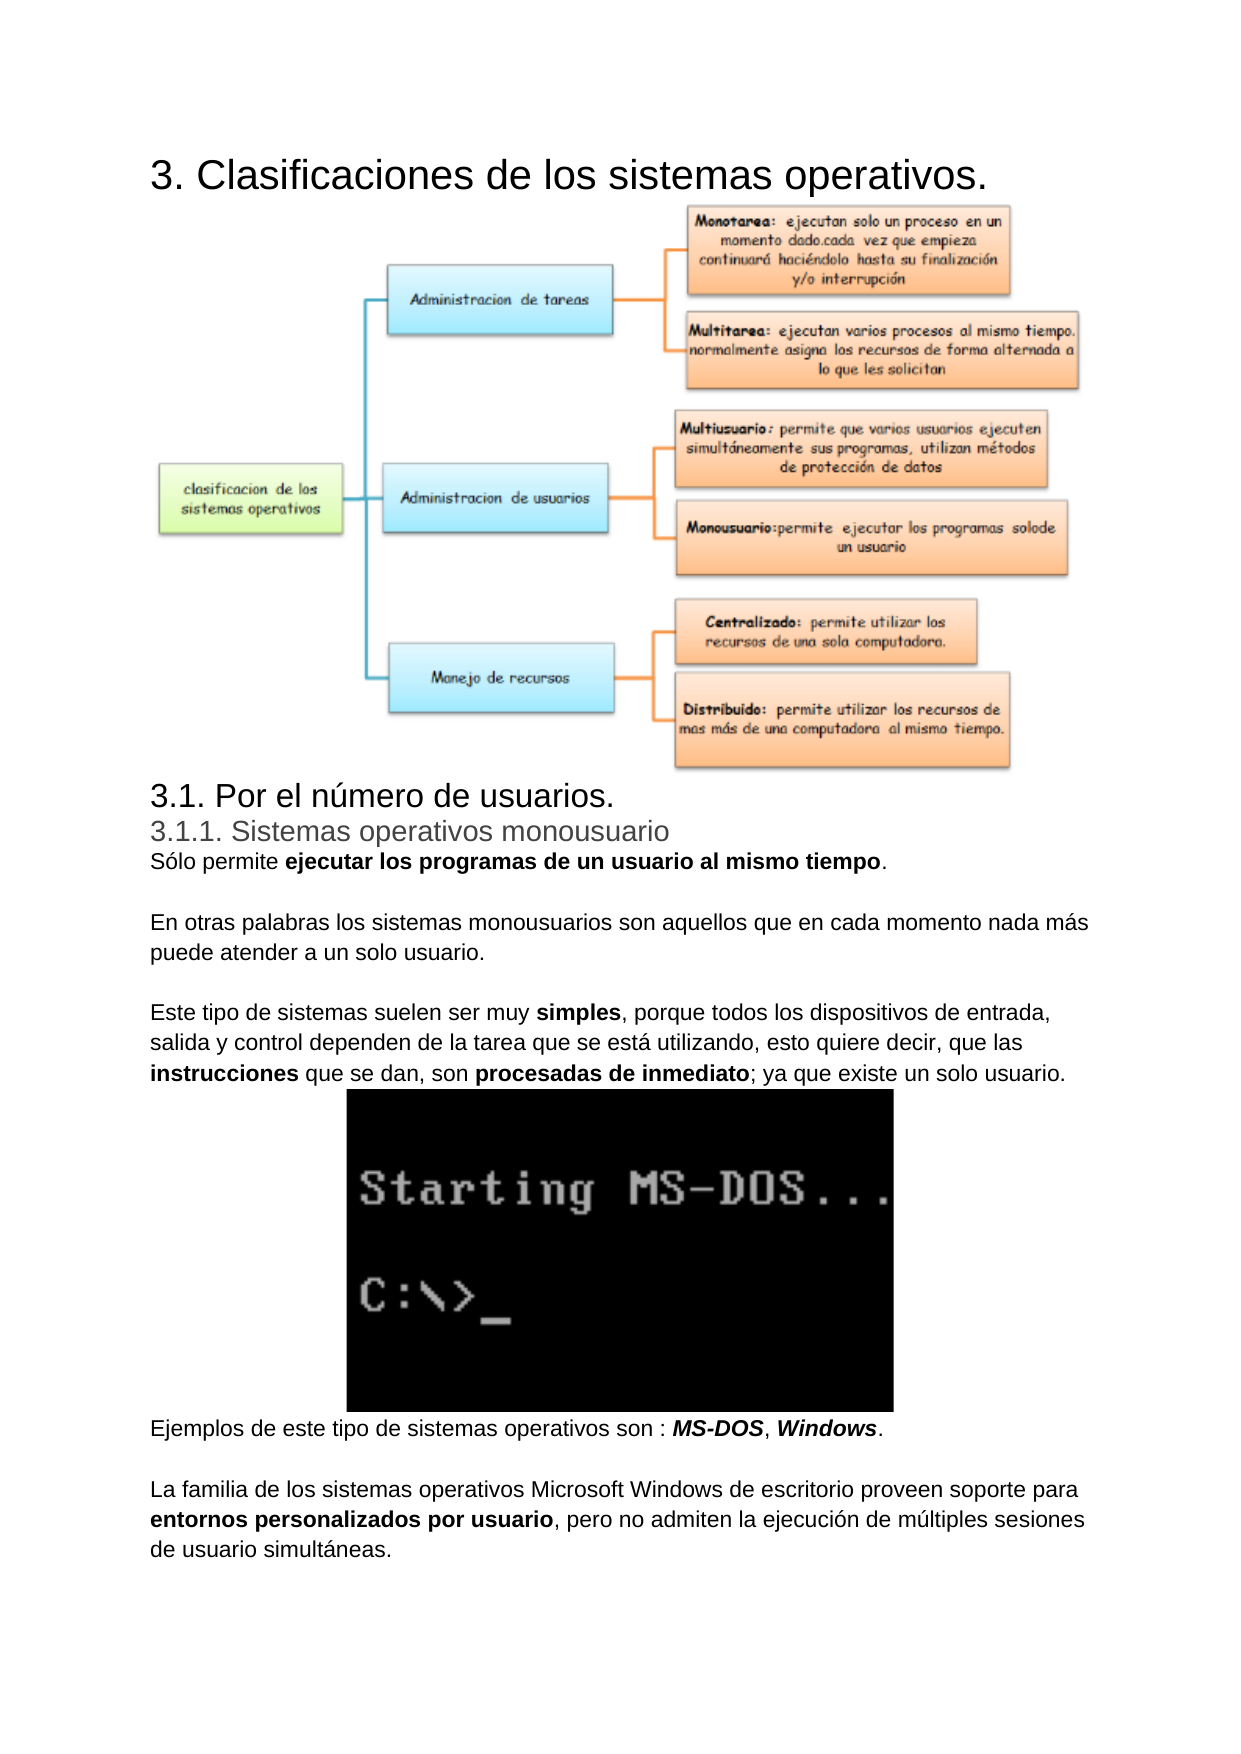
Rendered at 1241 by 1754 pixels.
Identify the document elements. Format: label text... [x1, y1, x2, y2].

text La familia de los sistemas operativos Microsoft Windows de escritorio proveen soporte para entornos personalizados por usuario, pero no admiten la ejecución de múltiples sesiones de usuario simultáneas. [150, 1476, 1090, 1563]
subtitle 3. Clasificaciones de los sistemas operativos. [150, 150, 1090, 198]
text Ejemplos de este tipo de sistemas operativos son : MS-DOS, Windows. [150, 1415, 1090, 1442]
subtitle 3.1.1. Sistemas operativos monousuario [150, 814, 1090, 848]
text Este tipo de sistemas suelen ser muy simples, porque todos los dispositivos de entrada, salida y control dependen de la tarea que se está utilizando, esto quiere decir, que las instrucciones que se dan, son procesadas de inmediato; ya que existe un solo usuario. [150, 999, 1090, 1086]
picture [151, 197, 1089, 776]
text Sólo permite ejecutar los programas de un usuario al mismo tiempo. [150, 848, 1090, 874]
picture [346, 1089, 894, 1412]
text En otras palabras los sistemas monousuarios son aquellos que en cada momento nada más puede atender a un solo usuario. [150, 908, 1090, 965]
subtitle 3.1. Por el número de usuarios. [150, 776, 1090, 814]
